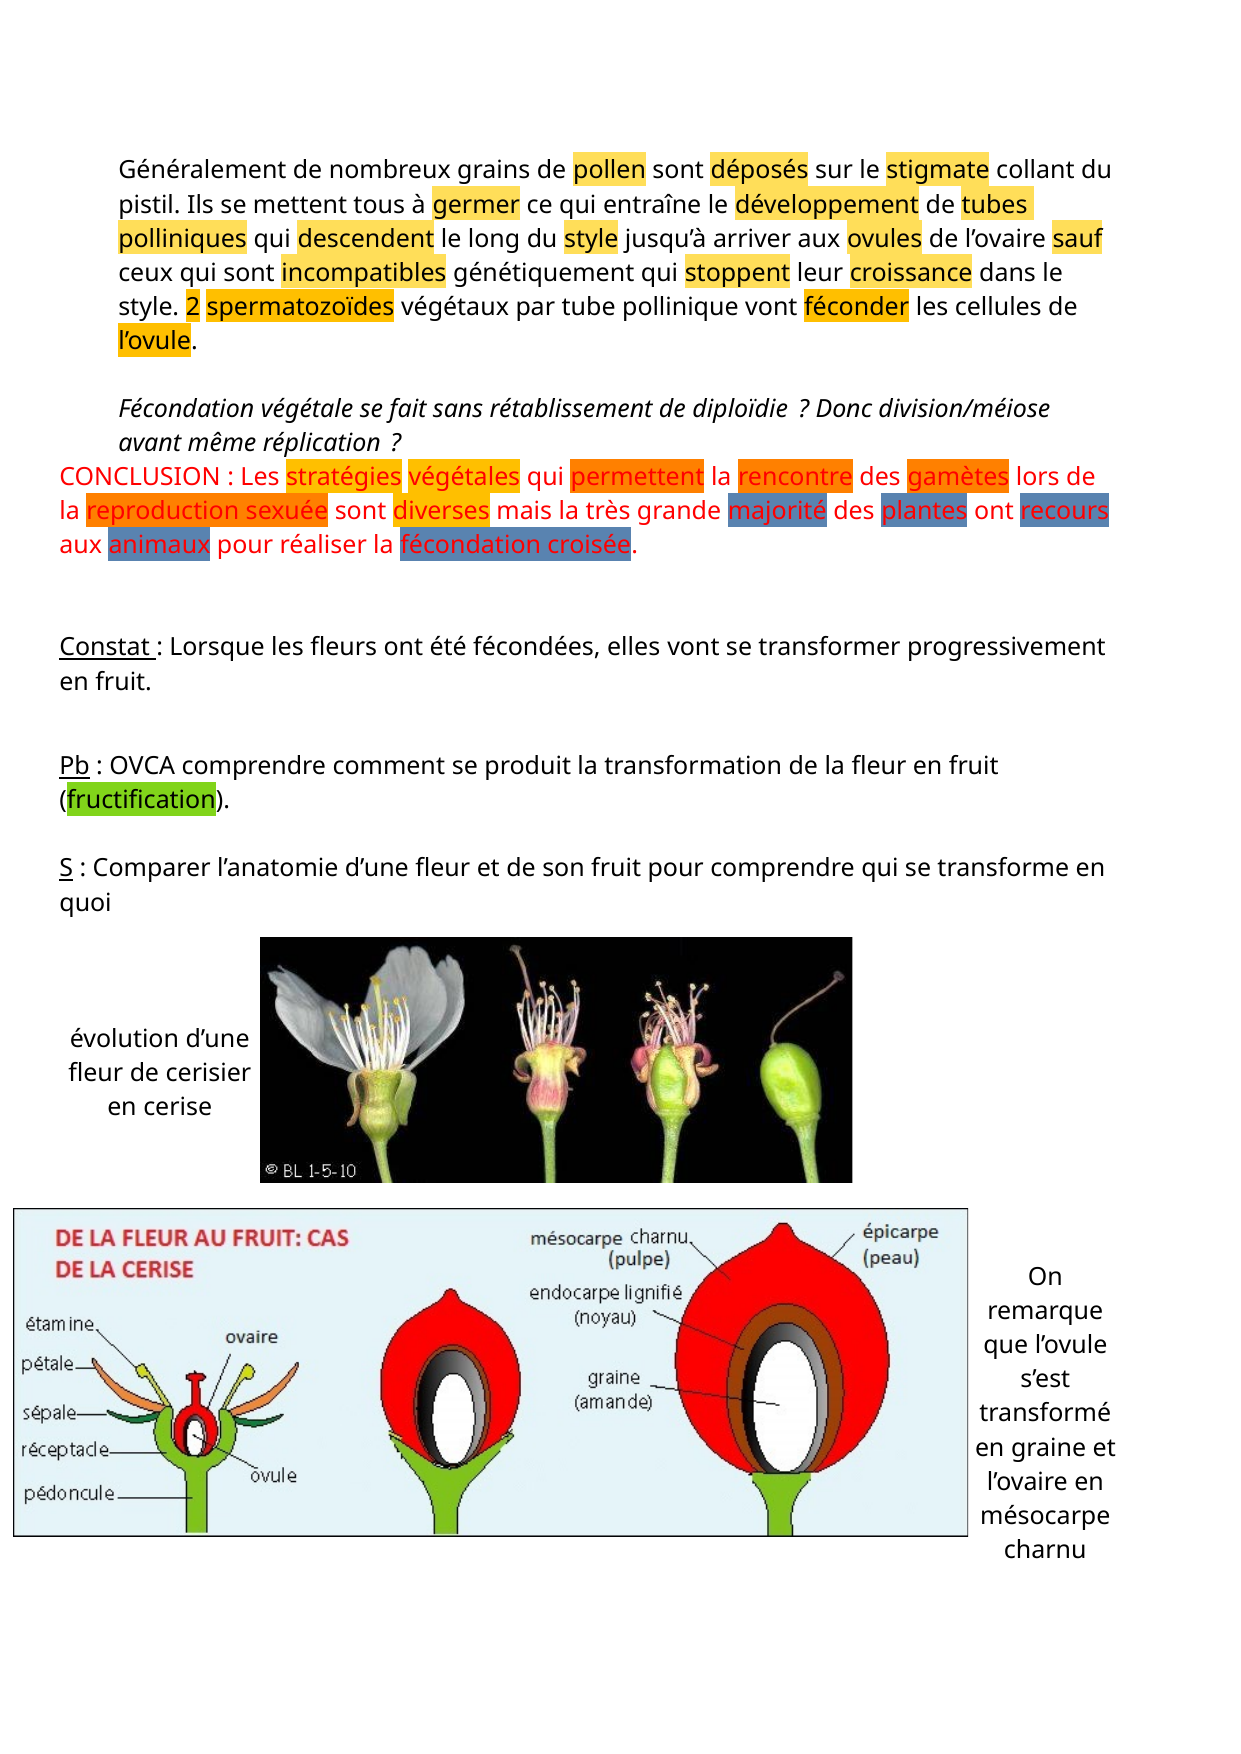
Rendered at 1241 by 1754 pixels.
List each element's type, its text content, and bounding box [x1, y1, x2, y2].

text S : Comparer l’anatomie d’une fleur et de son fruit pour comprendre qui se transforme en quoi [59, 850, 1122, 918]
text On remarque que l’ovule s’est transformé en graine et l’ovaire en mésocarpe charnu [118, 1259, 1122, 1565]
list Constat : Lorsque les fleurs ont été fécondées, elles vont se transformer progressivement en fruit. [59, 629, 1122, 697]
text Pb : OVCA comprendre comment se produit la transformation de la fleur en fruit (fructification). [59, 748, 1122, 816]
text Généralement de nombreux grains de pollen sont déposés sur le stigmate collant du pistil. Ils se mettent tous à germer ce qui entraîne le développement de tubes polliniques qui descendent le long du style jusqu’à arriver aux ovules de l’ovaire sauf ceux qui sont incompatibles génétiquement qui stoppent leur croissance dans le style. 2 spermatozoïdes végétaux par tube pollinique vont féconder les cellules de l’ovule. [118, 152, 1122, 357]
list CONCLUSION : Les stratégies végétales qui permettent la rencontre des gamètes lors de la reproduction sexuée sont diverses mais la très grande majorité des plantes ont recours aux animaux pour réaliser la fécondation croisée. [59, 459, 1122, 561]
text [853, 1020, 1122, 1123]
text Fécondation végétale se fait sans rétablissement de diploïdie ? Donc division/méiose avant même réplication ? [118, 391, 1122, 459]
picture [13, 1208, 969, 1537]
text évolution d’une fleur de cerisier en cerise [59, 1020, 260, 1123]
picture [260, 937, 853, 1183]
